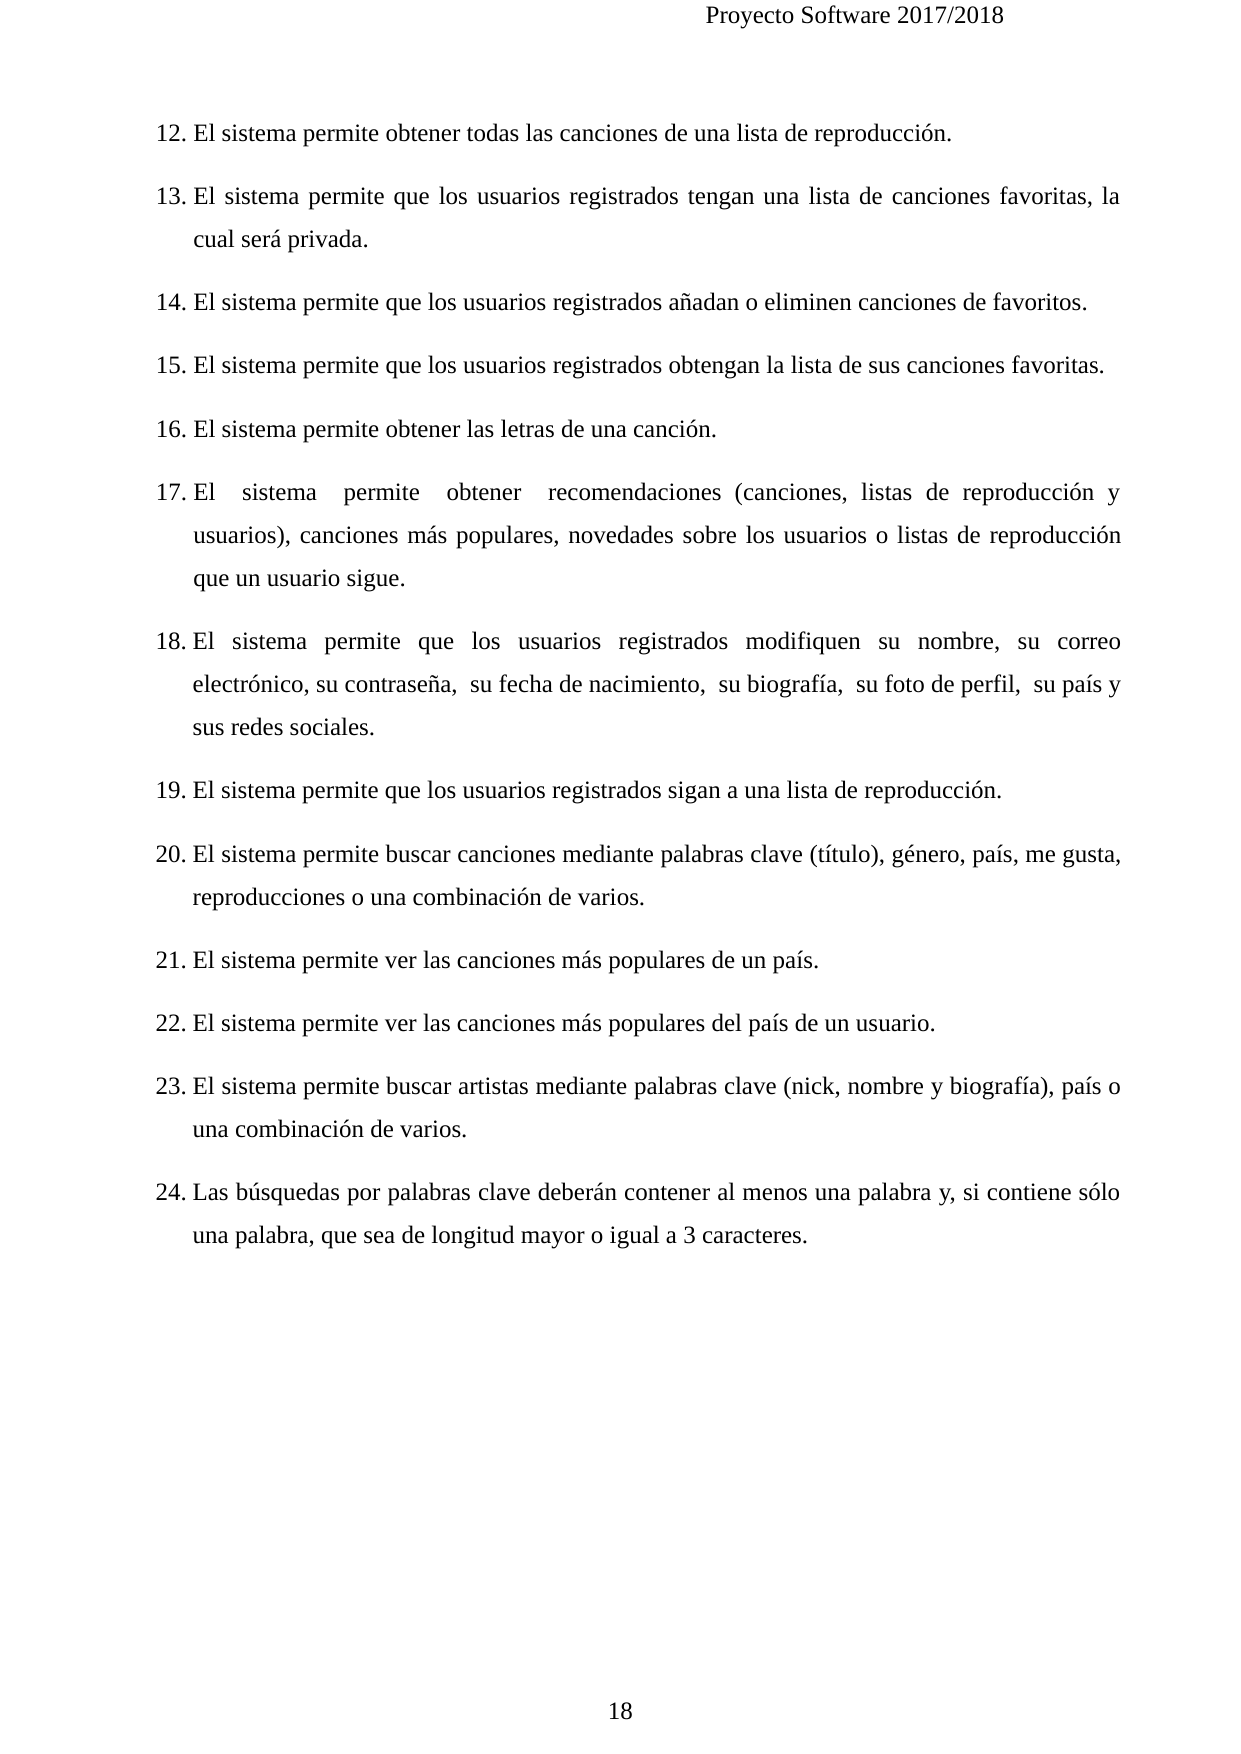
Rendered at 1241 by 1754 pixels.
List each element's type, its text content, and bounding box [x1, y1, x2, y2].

list El sistema permite ver las canciones más populares de un país. [155, 945, 1122, 974]
list El sistema permite obtener todas las canciones de una lista de reproducción. [156, 118, 1122, 147]
list El sistema permite que los usuarios registrados añadan o eliminen canciones de favoritos. [156, 287, 1122, 316]
list El sistema permite obtener recomendaciones (canciones, listas de reproducción y usuarios), canciones más populares, novedades sobre los usuarios o listas de reproducción que un usuario sigue. [156, 477, 1122, 592]
list El sistema permite ver las canciones más populares del país de un usuario. [155, 1008, 1122, 1037]
list El sistema permite que los usuarios registrados modifiquen su nombre, su correo electrónico, su contraseña, su fecha de nacimiento, su biografía, su foto de perfil, su país y sus redes sociales. [155, 626, 1122, 741]
list El sistema permite buscar artistas mediante palabras clave (nick, nombre y biografía), país o una combinación de varios. [155, 1071, 1122, 1143]
list El sistema permite que los usuarios registrados obtengan la lista de sus canciones favoritas. [156, 351, 1122, 379]
list Las búsquedas por palabras clave deberán contener al menos una palabra y, si contiene sólo una palabra, que sea de longitud mayor o igual a 3 caracteres. [155, 1177, 1122, 1249]
list El sistema permite buscar canciones mediante palabras clave (título), género, país, me gusta, reproducciones o una combinación de varios. [155, 839, 1122, 911]
list El sistema permite que los usuarios registrados tengan una lista de canciones favoritas, la cual será privada. [156, 181, 1122, 253]
list El sistema permite que los usuarios registrados sigan a una lista de reproducción. [155, 776, 1122, 804]
list El sistema permite obtener las letras de una canción. [156, 414, 1122, 442]
